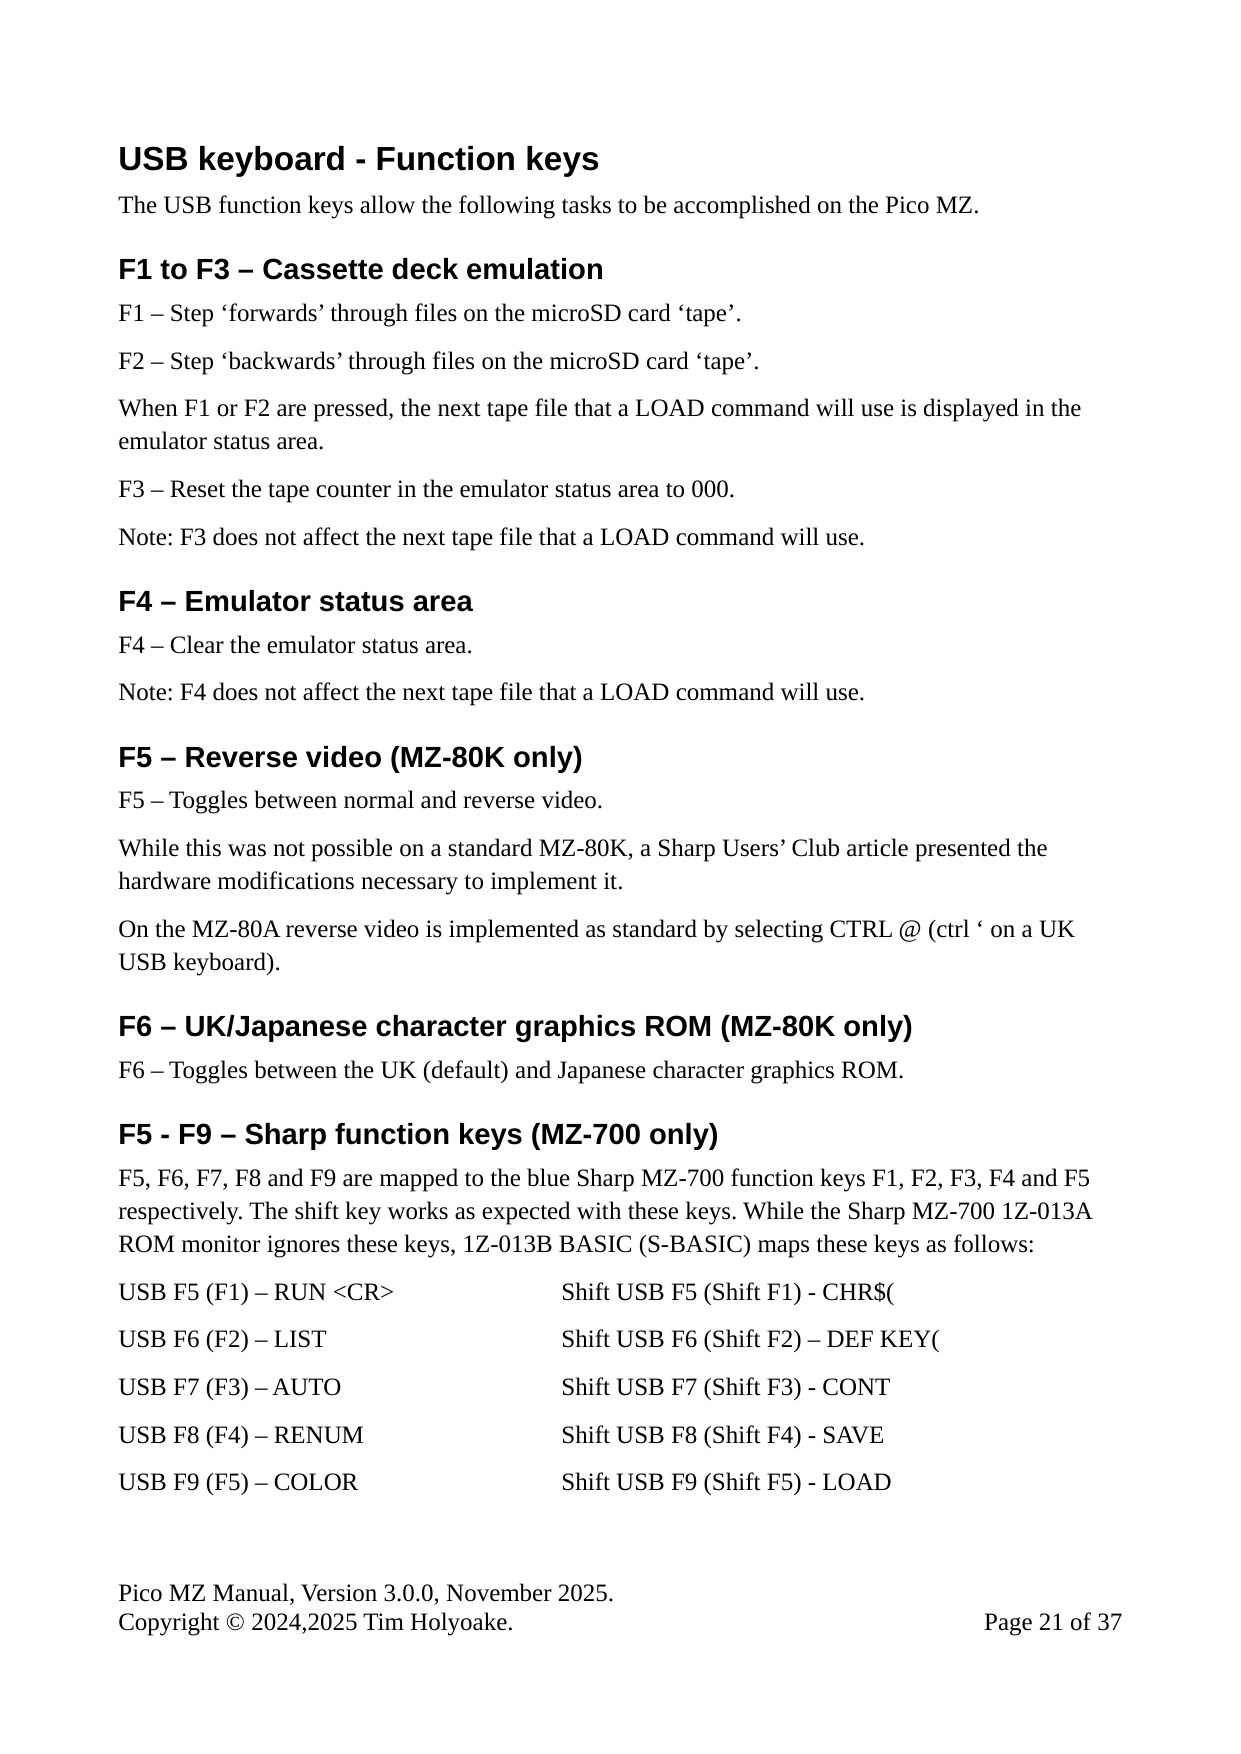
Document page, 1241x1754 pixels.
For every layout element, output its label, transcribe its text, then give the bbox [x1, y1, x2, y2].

text USB F5 (F1) – RUN <CR> Shift USB F5 (Shift F1) - CHR$( [118, 1277, 1122, 1306]
text While this was not possible on a standard MZ-80K, a Sharp Users’ Club article presented the hardware modifications necessary to implement it. [118, 833, 1122, 895]
text When F1 or F2 are pressed, the next tape file that a LOAD command will use is displayed in the emulator status area. [118, 393, 1122, 455]
text USB F6 (F2) – LIST Shift USB F6 (Shift F2) – DEF KEY( [118, 1324, 1122, 1353]
text Note: F3 does not affect the next tape file that a LOAD command will use. [118, 522, 1122, 550]
subtitle F5 - F9 – Sharp function keys (MZ-700 only) [118, 1117, 1122, 1151]
text F3 – Reset the tape counter in the emulator status area to 000. [118, 474, 1122, 503]
subtitle F1 to F3 – Cassette deck emulation [118, 252, 1122, 286]
subtitle USB keyboard - Function keys [118, 139, 1122, 177]
text USB F7 (F3) – AUTO Shift USB F7 (Shift F3) - CONT [118, 1372, 1122, 1401]
text USB F8 (F4) – RENUM Shift USB F8 (Shift F4) - SAVE [118, 1420, 1122, 1448]
text F4 – Clear the emulator status area. [118, 630, 1122, 658]
text F5 – Toggles between normal and reverse video. [118, 786, 1122, 814]
text The USB function keys allow the following tasks to be accomplished on the Pico MZ. [118, 190, 1122, 219]
text USB F9 (F5) – COLOR Shift USB F9 (Shift F5) - LOAD [118, 1467, 1122, 1496]
text F1 – Step ‘forwards’ through files on the microSD card ‘tape’. [118, 298, 1122, 327]
text F2 – Step ‘backwards’ through files on the microSD card ‘tape’. [118, 346, 1122, 374]
text On the MZ-80A reverse video is implemented as standard by selecting CTRL @ (ctrl ‘ on a UK USB keyboard). [118, 914, 1122, 976]
subtitle F4 – Emulator status area [118, 584, 1122, 617]
subtitle F5 – Reverse video (MZ-80K only) [118, 739, 1122, 773]
text F5, F6, F7, F8 and F9 are mapped to the blue Sharp MZ-700 function keys F1, F2, F3, F4 and F5 respectively. The shift key works as expected with these keys. While the Sharp MZ-700 1Z-013A ROM monitor ignores these keys, 1Z-013B BASIC (S-BASIC) maps these keys as follows: [118, 1163, 1122, 1258]
text Note: F4 does not affect the next tape file that a LOAD command will use. [118, 677, 1122, 706]
subtitle F6 – UK/Japanese character graphics ROM (MZ-80K only) [118, 1009, 1122, 1043]
text F6 – Toggles between the UK (default) and Japanese character graphics ROM. [118, 1055, 1122, 1084]
